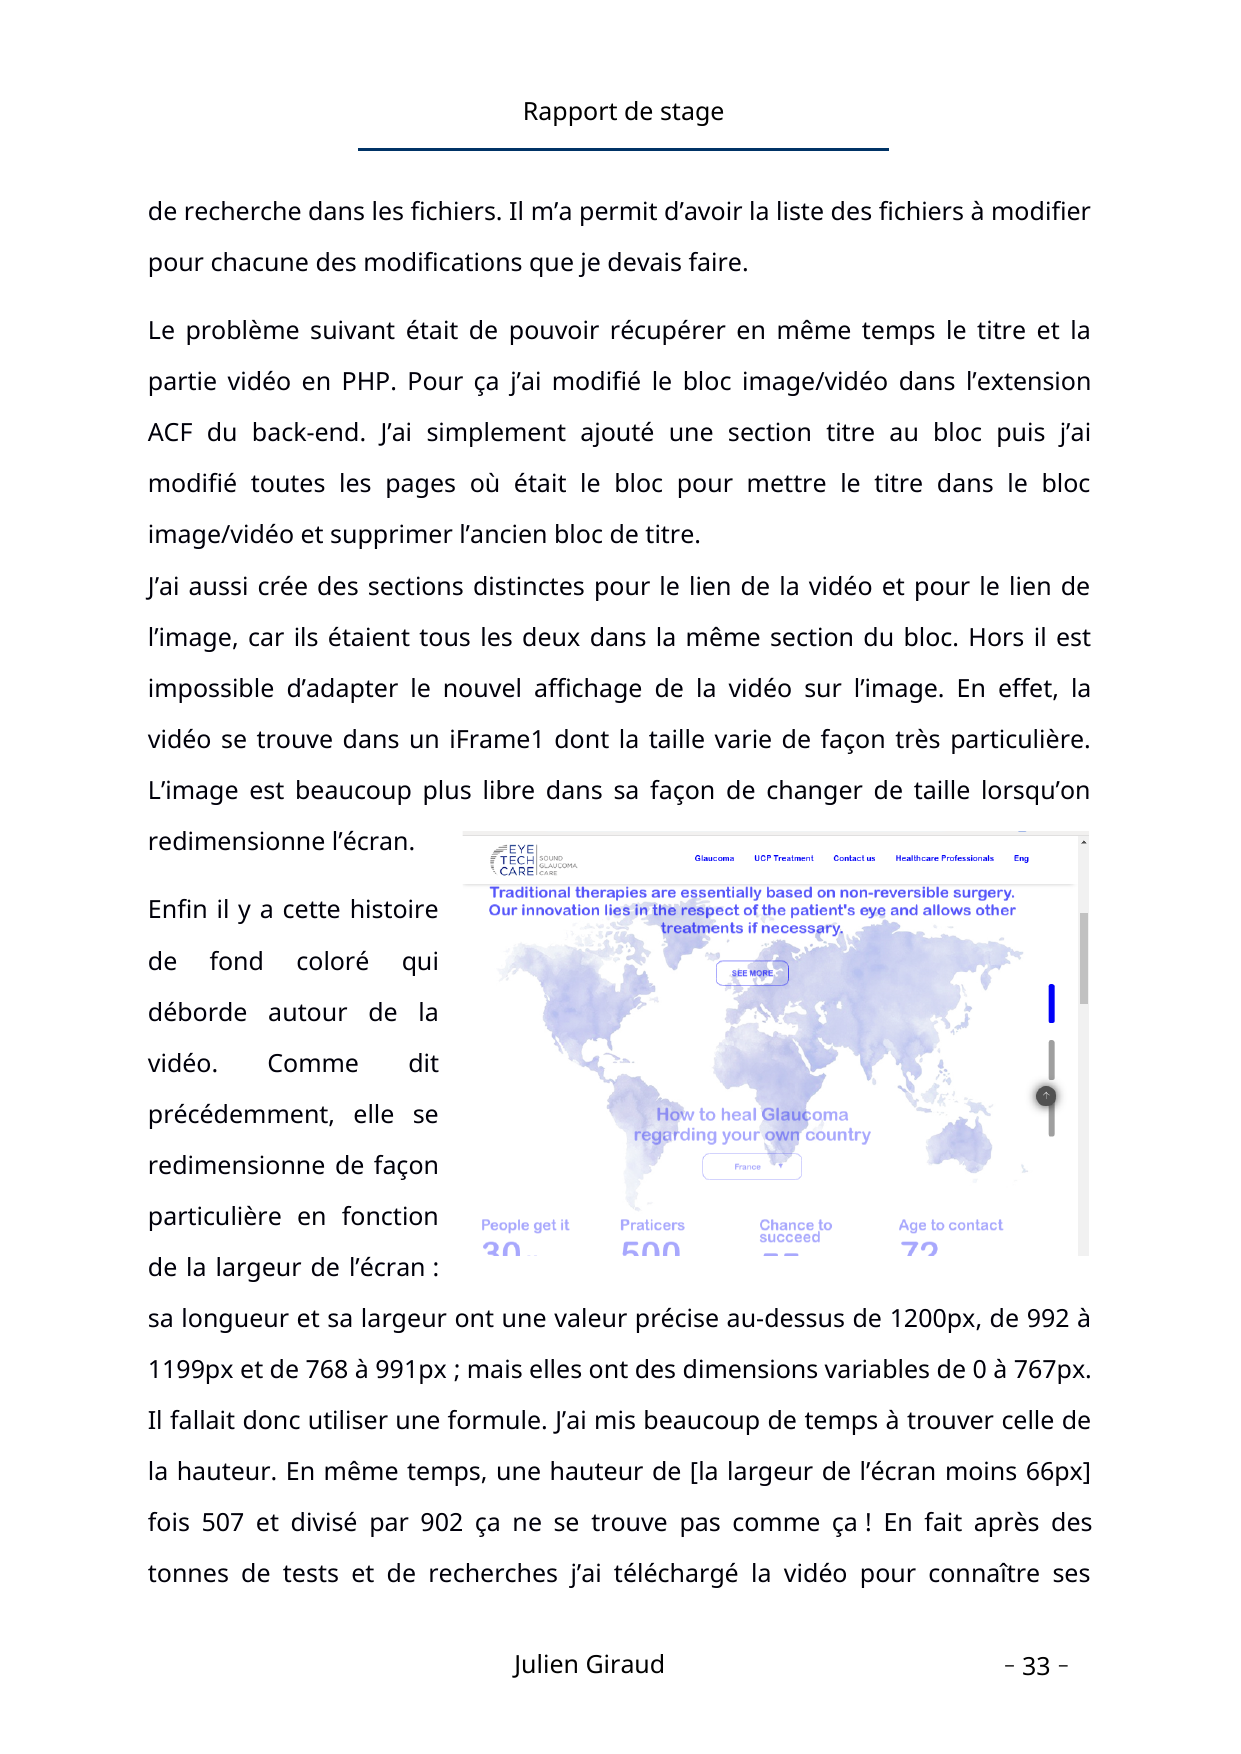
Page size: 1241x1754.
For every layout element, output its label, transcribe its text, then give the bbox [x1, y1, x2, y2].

text Le problème suivant était de pouvoir récupérer en même temps le titre et la partie vidéo en PHP. Pour ça j’ai modifié le bloc image/vidéo dans l’extension ACF du back-end. J’ai simplement ajouté une section titre au bloc puis j’ai modifié toutes les pages où était le bloc pour mettre le titre dans le bloc image/vidéo et supprimer l’ancien bloc de titre. [148, 313, 1093, 551]
text J’ai aussi crée des sections distinctes pour le lien de la vidéo et pour le lien de l’image, car ils étaient tous les deux dans la même section du bloc. Hors il est impossible d’adapter le nouvel affichage de la vidéo sur l’image. En effet, la vidéo se trouve dans un iFrame1 dont la taille varie de façon très particulière. L’image est beaucoup plus libre dans sa façon de changer de taille lorsqu’on redimensionne l’écran. [148, 568, 1093, 857]
text de recherche dans les fichiers. Il m’a permit d’avoir la liste des fichiers à modifier pour chacune des modifications que je devais faire. [148, 193, 1093, 278]
text Enfin il y a cette histoire de fond coloré qui déborde autour de la vidéo. Comme dit précédemment, elle se redimensionne de façon particulière en fonction de la largeur de l’écran : sa longueur et sa largeur ont une valeur précise au-dessus de 1200px, de 992 à 1199px et de 768 à 991px ; mais elles ont des dimensions variables de 0 à 767px. Il fallait donc utiliser une formule. J’ai mis beaucoup de temps à trouver celle de la hauteur. En même temps, une hauteur de [la largeur de l’écran moins 66px] fois 507 et divisé par 902 ça ne se trouve pas comme ça ! En fait après des tonnes de tests et de recherches j’ai téléchargé la vidéo pour connaître ses [148, 892, 1093, 1590]
picture [462, 831, 1089, 1256]
